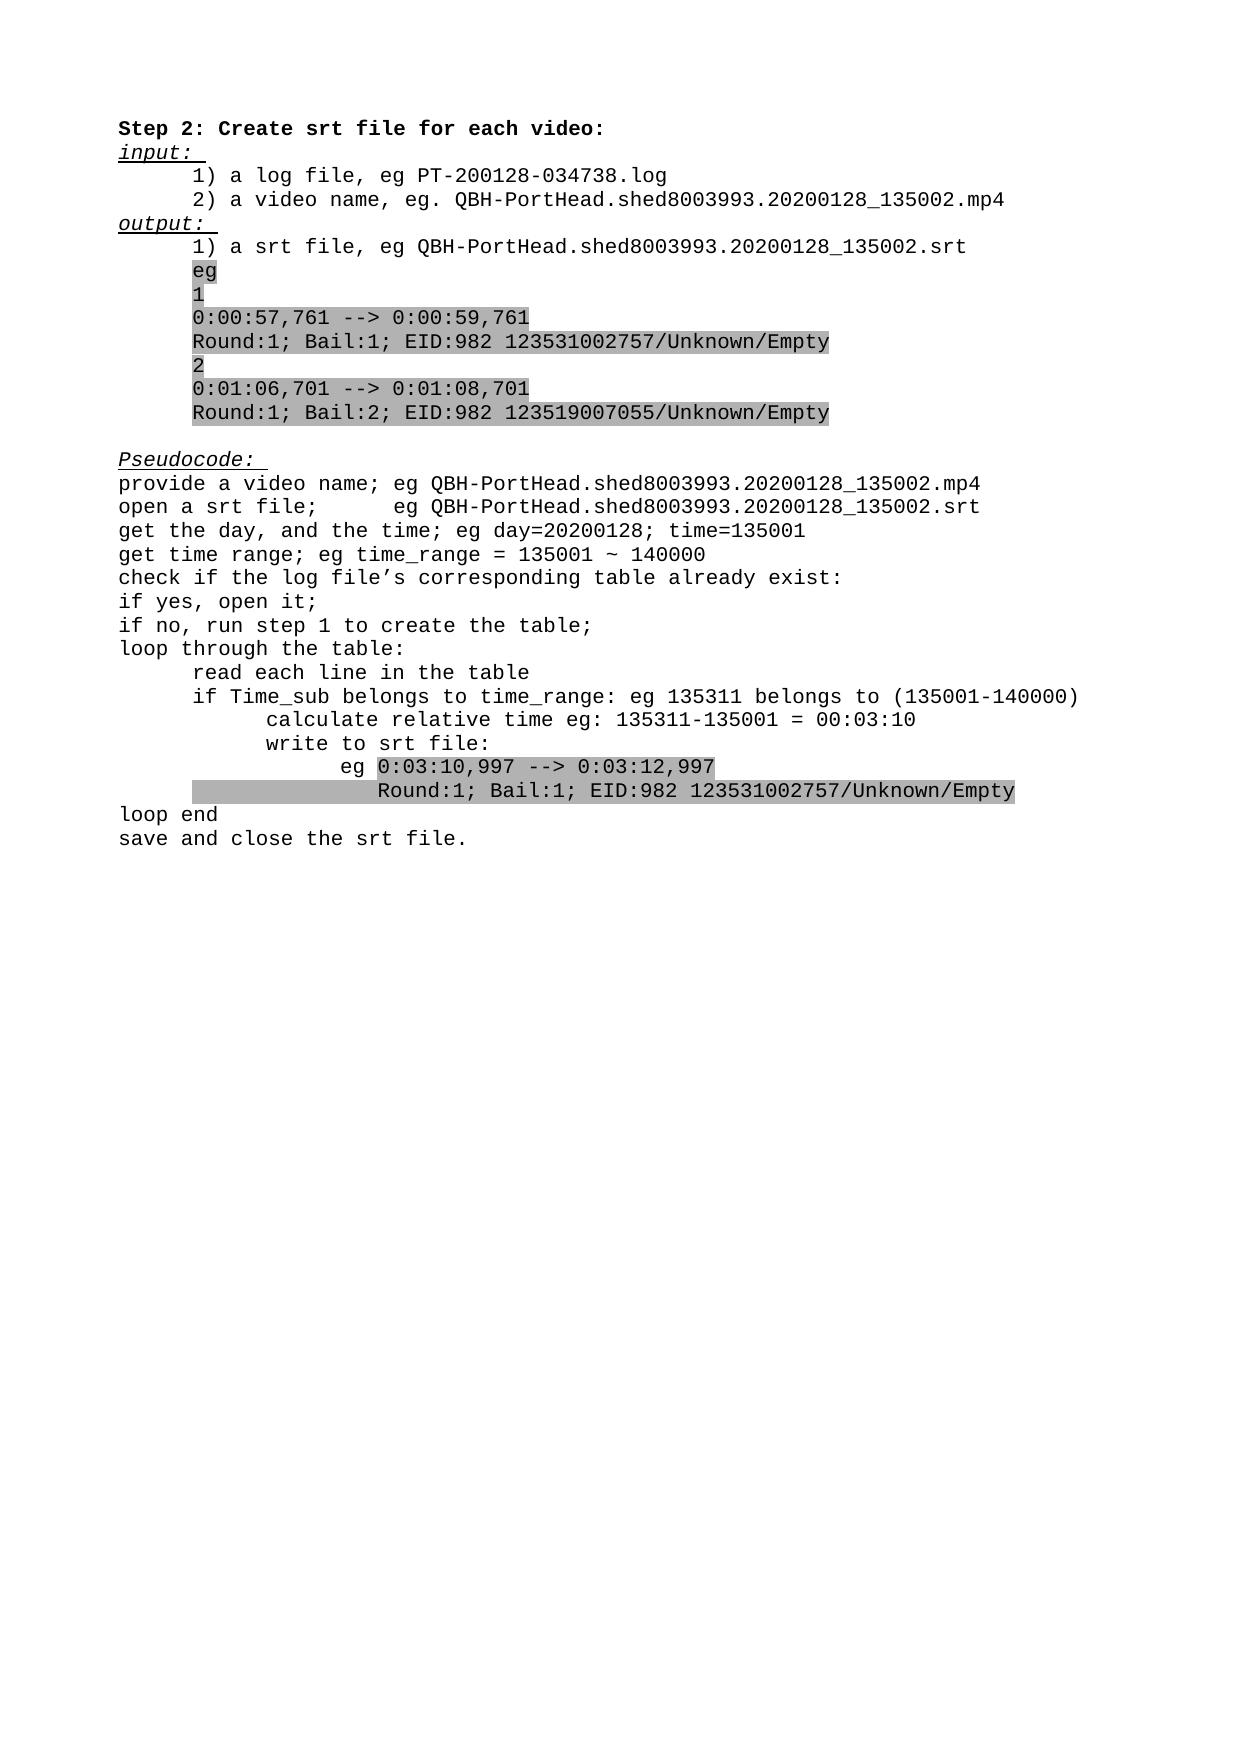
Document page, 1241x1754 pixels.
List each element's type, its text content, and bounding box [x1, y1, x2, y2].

text 2 [192, 354, 1122, 378]
text Round:1; Bail:2; EID:982 123519007055/Unknown/Empty [192, 402, 1122, 426]
text get time range; eg time_range = 135001 ~ 140000 [118, 544, 1122, 567]
text 0:00:57,761 --> 0:00:59,761 [192, 307, 1122, 331]
text provide a video name; eg QBH-PortHead.shed8003993.20200128_135002.mp4 [118, 473, 1122, 496]
text check if the log file’s corresponding table already exist: [118, 567, 1122, 591]
text calculate relative time eg: 135311-135001 = 00:03:10 [192, 709, 1122, 733]
text open a srt file; eg QBH-PortHead.shed8003993.20200128_135002.srt [118, 496, 1122, 520]
text input: [118, 142, 1122, 165]
text eg [192, 260, 1122, 284]
text 1 [192, 284, 1122, 307]
text loop end [118, 804, 1122, 827]
text 1) a log file, eg PT-200128-034738.log [192, 165, 1122, 189]
text write to srt file: [192, 733, 1122, 757]
text if yes, open it; [118, 591, 1122, 615]
text if no, run step 1 to create the table; [118, 615, 1122, 638]
text 0:01:06,701 --> 0:01:08,701 [192, 378, 1122, 402]
text read each line in the table [192, 662, 1122, 686]
text eg 0:03:10,997 --> 0:03:12,997 [192, 757, 1122, 780]
text get the day, and the time; eg day=20200128; time=135001 [118, 520, 1122, 544]
text if Time_sub belongs to time_range: eg 135311 belongs to (135001-140000) [192, 686, 1122, 709]
text loop through the table: [118, 638, 1122, 662]
text 2) a video name, eg. QBH-PortHead.shed8003993.20200128_135002.mp4 [192, 189, 1122, 213]
text 1) a srt file, eg QBH-PortHead.shed8003993.20200128_135002.srt [192, 236, 1122, 260]
text save and close the srt file. [118, 827, 1122, 851]
text Round:1; Bail:1; EID:982 123531002757/Unknown/Empty [192, 331, 1122, 354]
text output: [118, 213, 1122, 236]
text Step 2: Create srt file for each video: [118, 118, 1122, 142]
text Pseudocode: [118, 449, 1122, 473]
text Round:1; Bail:1; EID:982 123531002757/Unknown/Empty [192, 780, 1122, 804]
